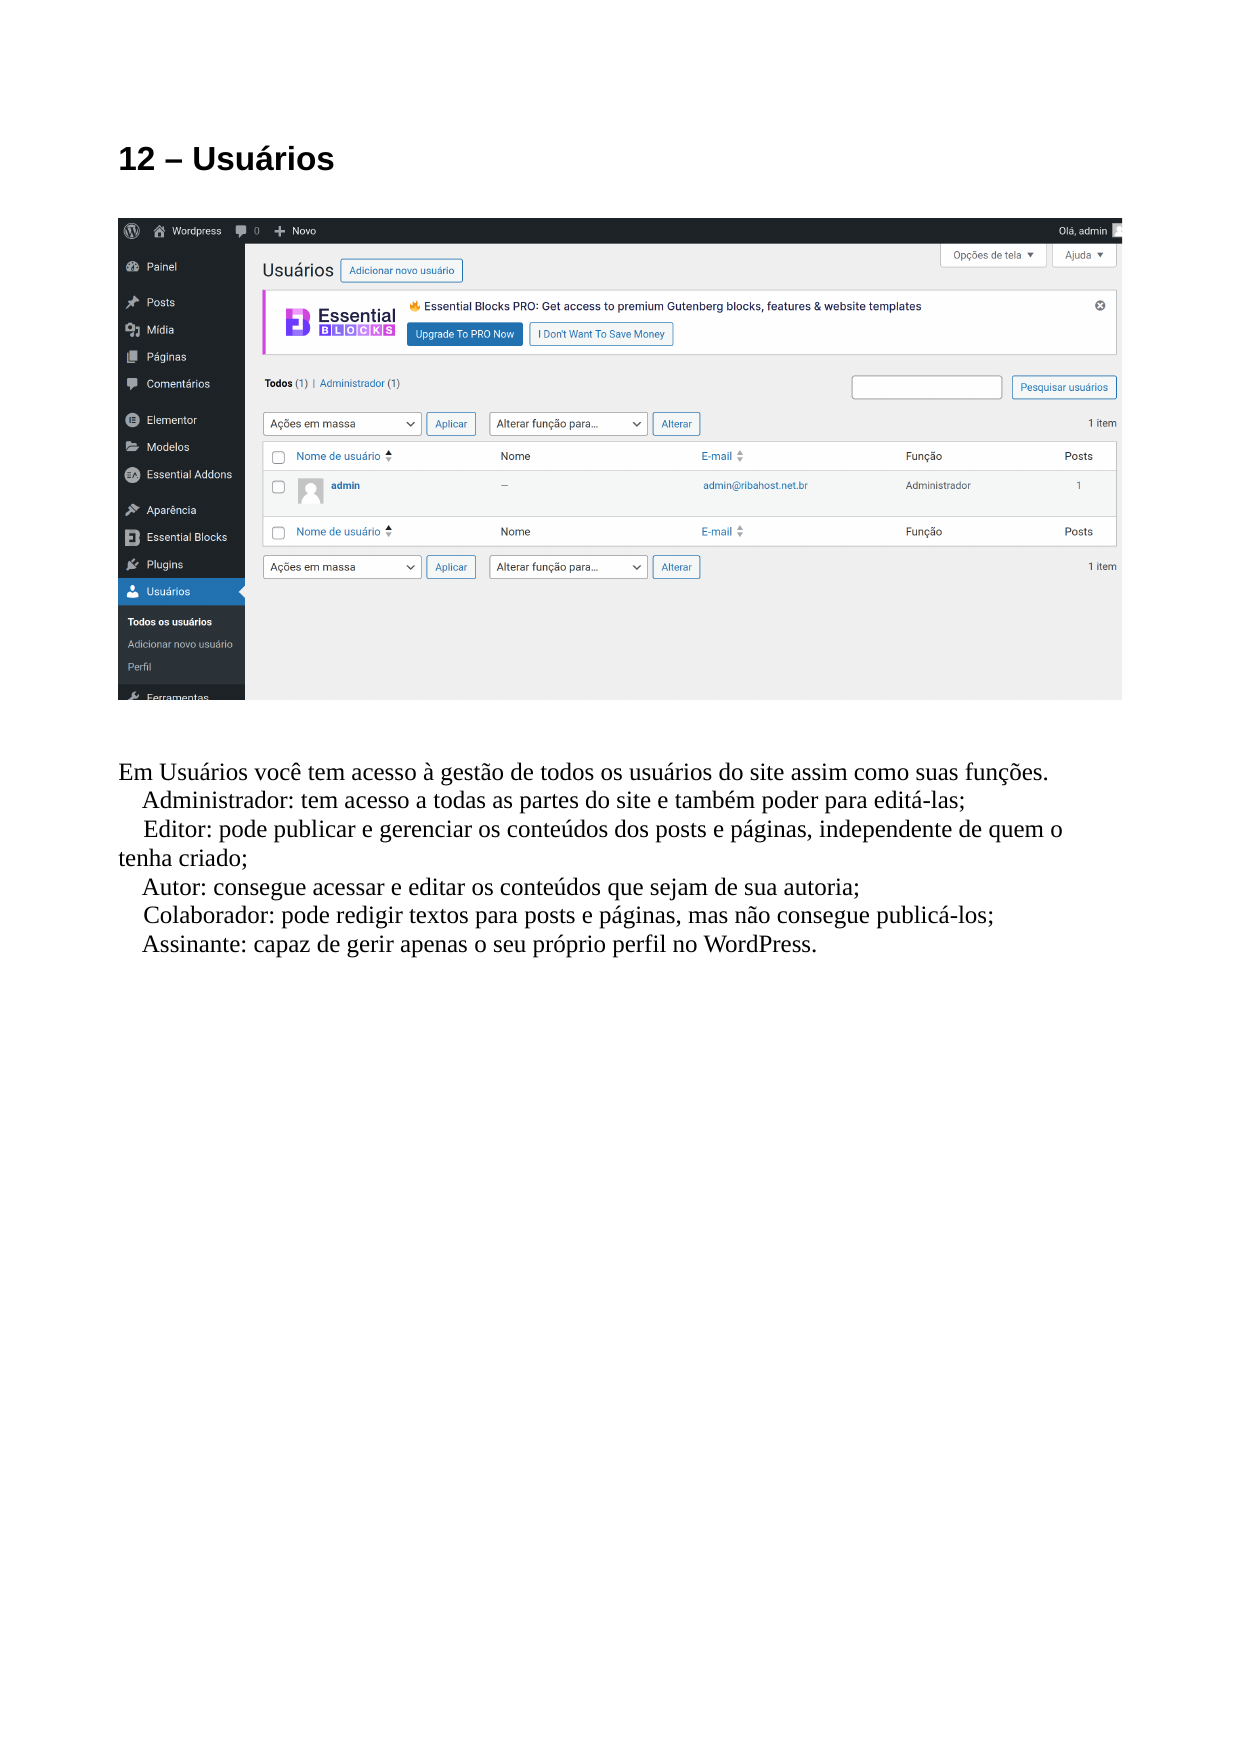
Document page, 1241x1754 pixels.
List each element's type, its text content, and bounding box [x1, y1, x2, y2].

text Assinante: capaz de gerir apenas o seu próprio perfil no WordPress. [118, 929, 1122, 958]
subtitle 12 – Usuários [118, 139, 1122, 177]
text Autor: consegue acessar e editar os conteúdos que sejam de sua autoria; [118, 872, 1122, 900]
picture [118, 218, 1123, 700]
text Administrador: tem acesso a todas as partes do site e também poder para editá-las; [118, 785, 1122, 814]
text Editor: pode publicar e gerenciar os conteúdos dos posts e páginas, independente de quem o tenha criado; [118, 814, 1122, 872]
text Colaborador: pode redigir textos para posts e páginas, mas não consegue publicá-los; [118, 900, 1122, 929]
text Em Usuários você tem acesso à gestão de todos os usuários do site assim como suas funções. [118, 757, 1122, 785]
